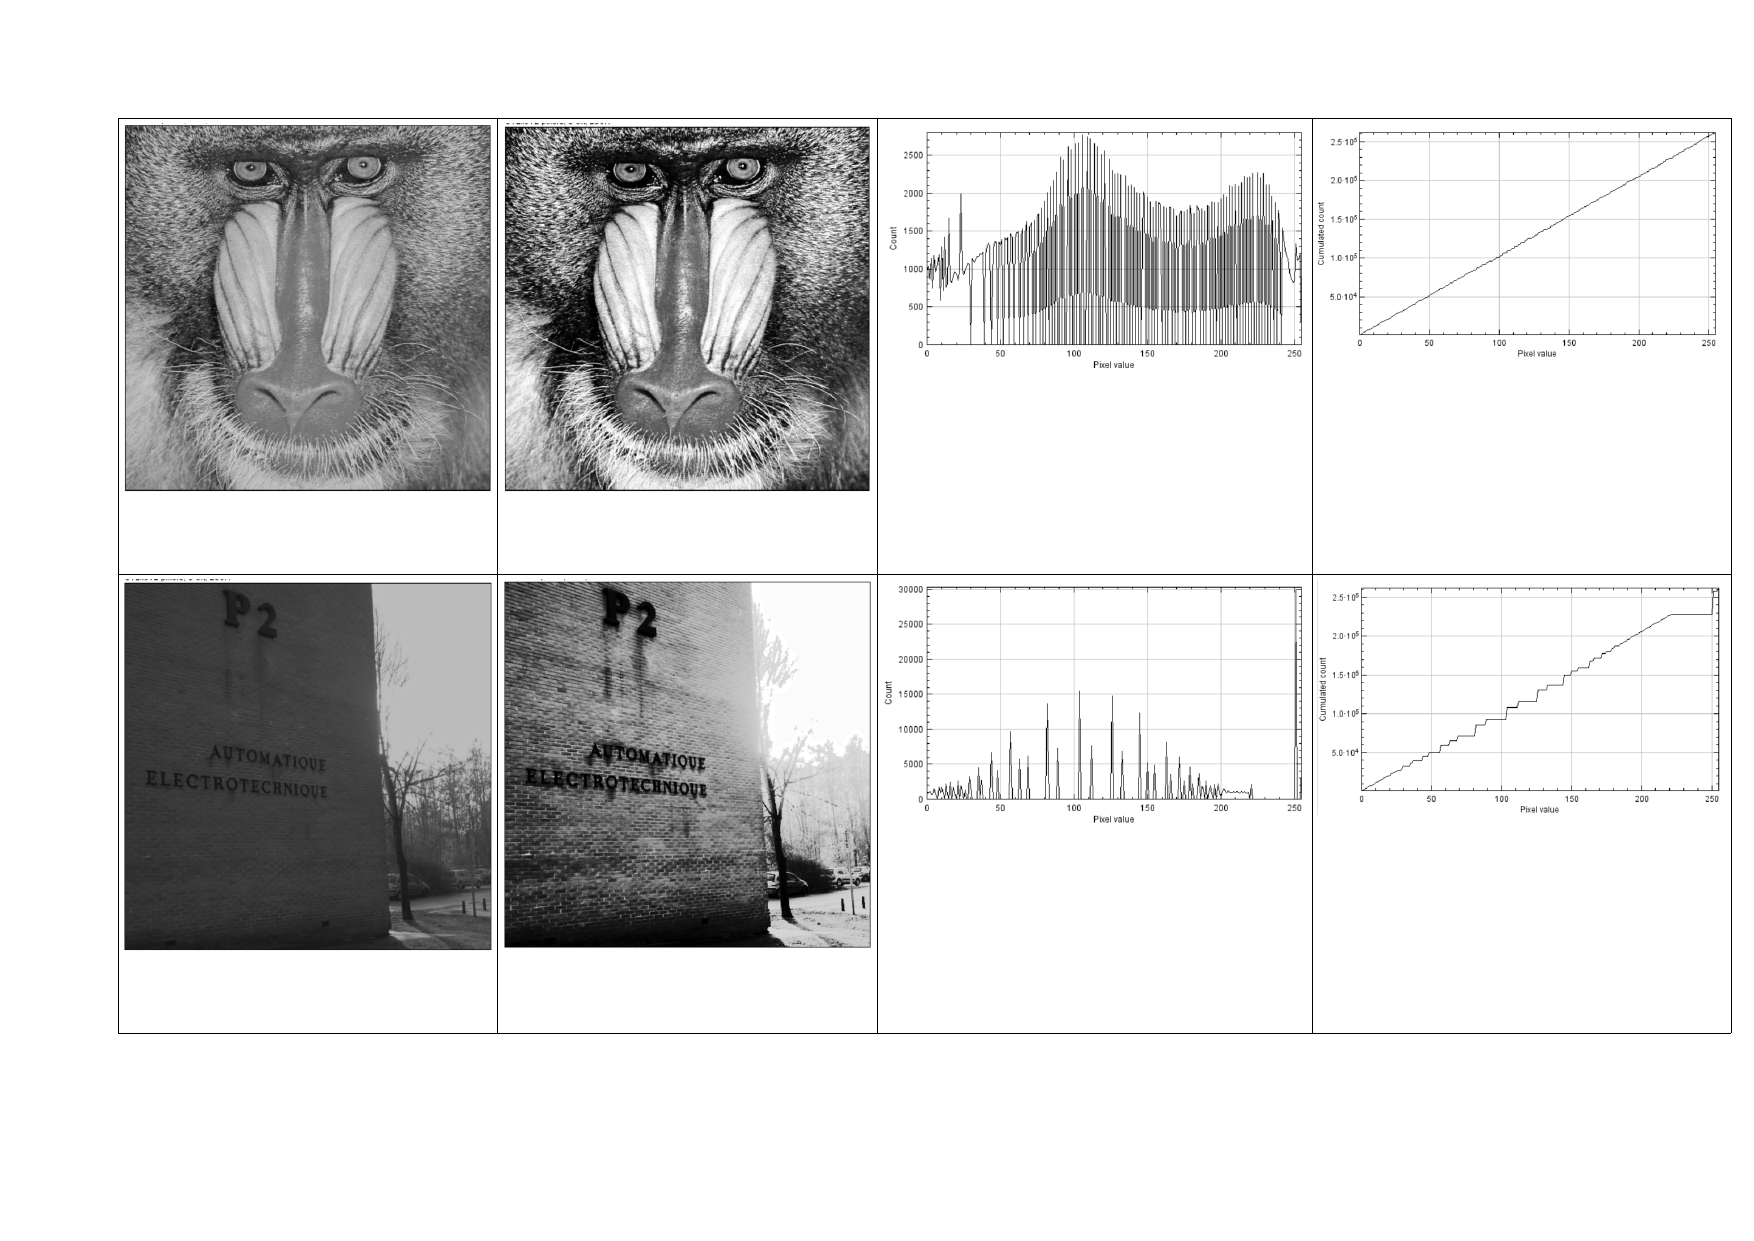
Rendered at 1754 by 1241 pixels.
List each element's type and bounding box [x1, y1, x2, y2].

picture [882, 123, 1307, 371]
picture [882, 579, 1307, 826]
table_cell [878, 575, 1312, 1033]
table_cell [498, 575, 877, 1033]
picture [1317, 123, 1725, 359]
picture [503, 123, 872, 493]
table_cell [498, 119, 877, 574]
table_cell [1313, 119, 1731, 574]
picture [123, 579, 492, 952]
picture [123, 123, 492, 493]
table_cell [878, 119, 1312, 574]
table_cell [1313, 575, 1731, 1033]
picture [503, 579, 872, 949]
table_cell [119, 119, 497, 574]
table_cell [119, 575, 497, 1033]
picture [1317, 579, 1725, 815]
